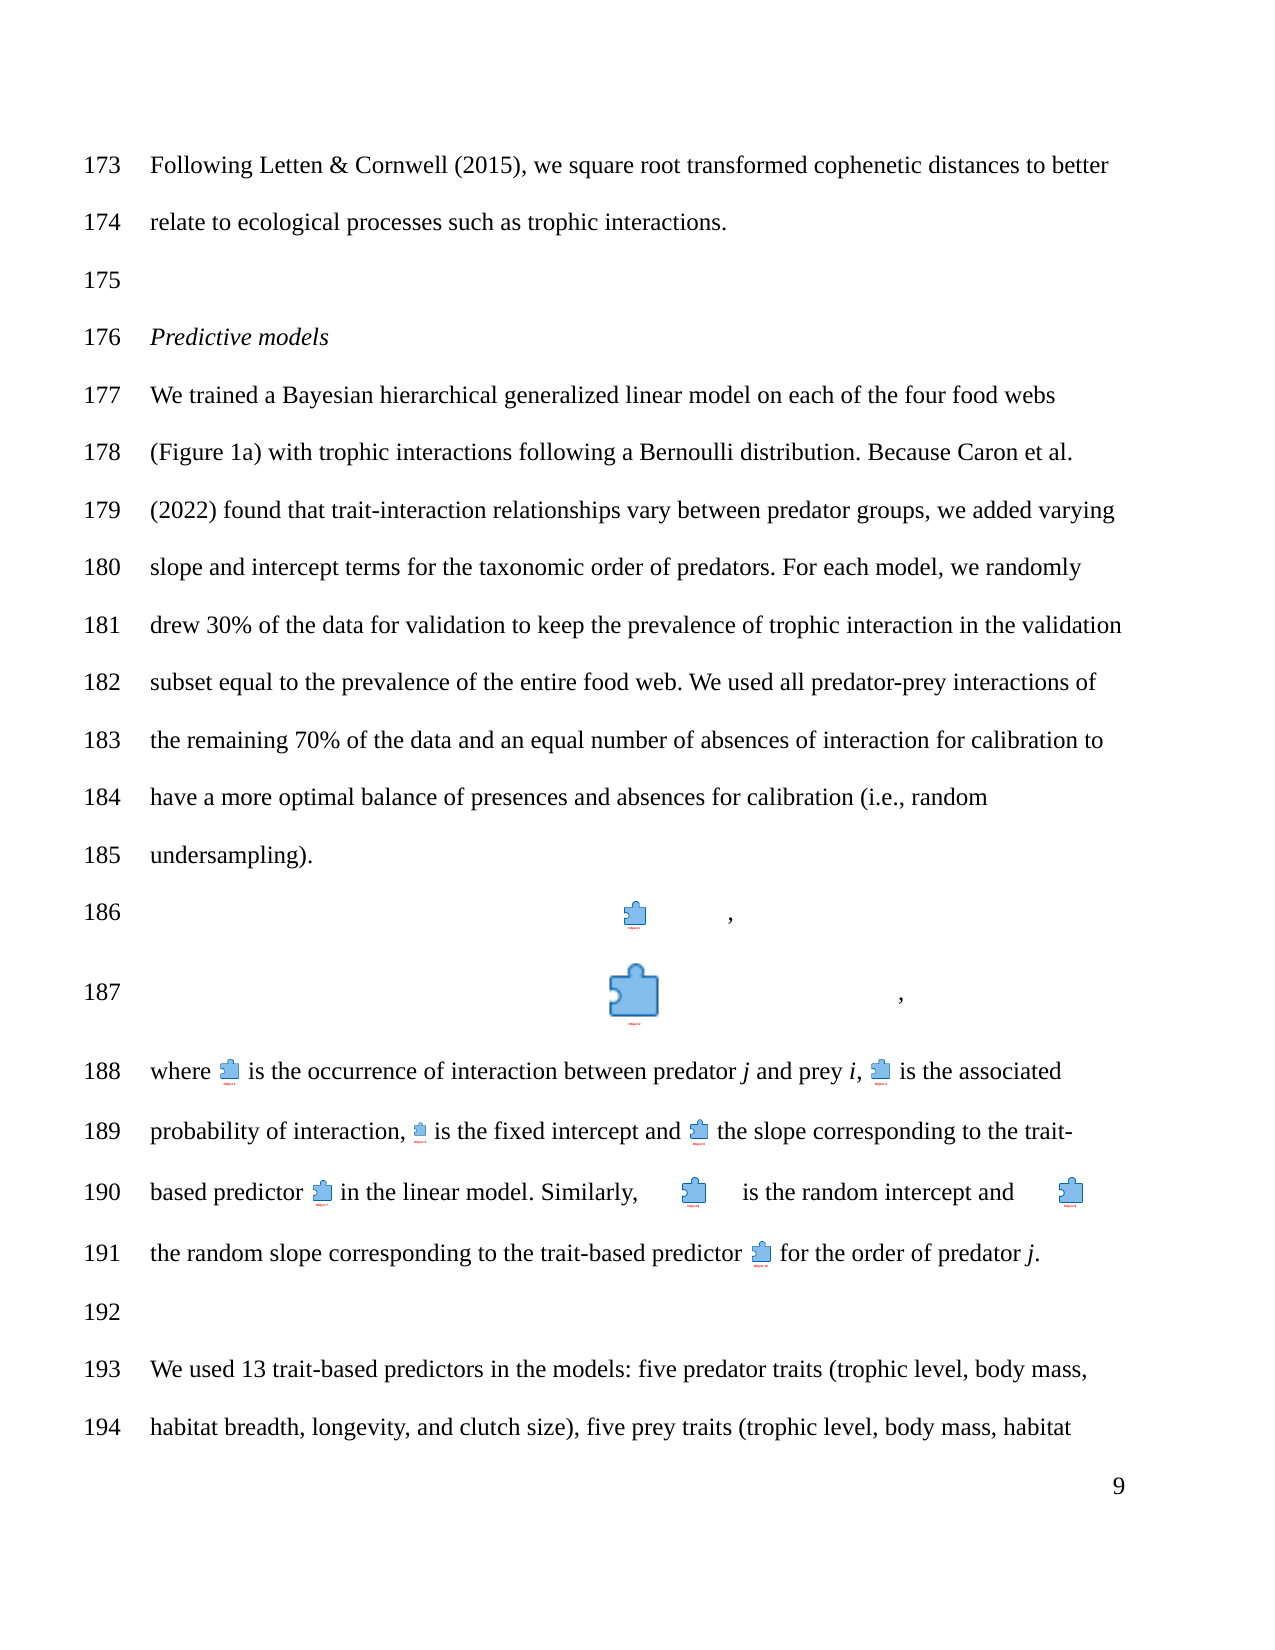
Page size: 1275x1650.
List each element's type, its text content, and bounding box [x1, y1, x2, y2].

text We used 13 trait-based predictors in the models: five predator traits (trophic level, body mass, habitat breadth, longevity, and clutch size), five prey traits (trophic level, body mass, habitat [150, 1354, 1125, 1441]
text Following Letten & Cornwell (2015), we square root transformed cophenetic distances to better relate to ecological processes such as trophic interactions. [150, 150, 1125, 236]
text We trained a Bayesian hierarchical generalized linear model on each of the four food webs (Figure 1a) with trophic interactions following a Bernoulli distribution. Because Caron et al. (2022) found that trait-interaction relationships vary between predator groups, we added varying slope and intercept terms for the taxonomic order of predators. For each model, we randomly drew 30% of the data for validation to keep the prevalence of trophic interaction in the validation subset equal to the prevalence of the entire food web. We used all predator-prey interactions of the remaining 70% of the data and an equal number of absences of interaction for calibration to have a more optimal balance of presences and absences for calibration (i.e., random undersampling). [150, 380, 1125, 869]
text where is the occurrence of interaction between predator j and prey i, is the associated probability of interaction, is the fixed intercept and the slope corresponding to the trait-based predictor in the linear model. Similarly, is the random intercept and the random slope corresponding to the trait-based predictor for the order of predator j. [150, 1055, 1125, 1268]
text , [150, 897, 1125, 930]
text , [150, 959, 1125, 1026]
text Predictive models [150, 322, 1125, 351]
